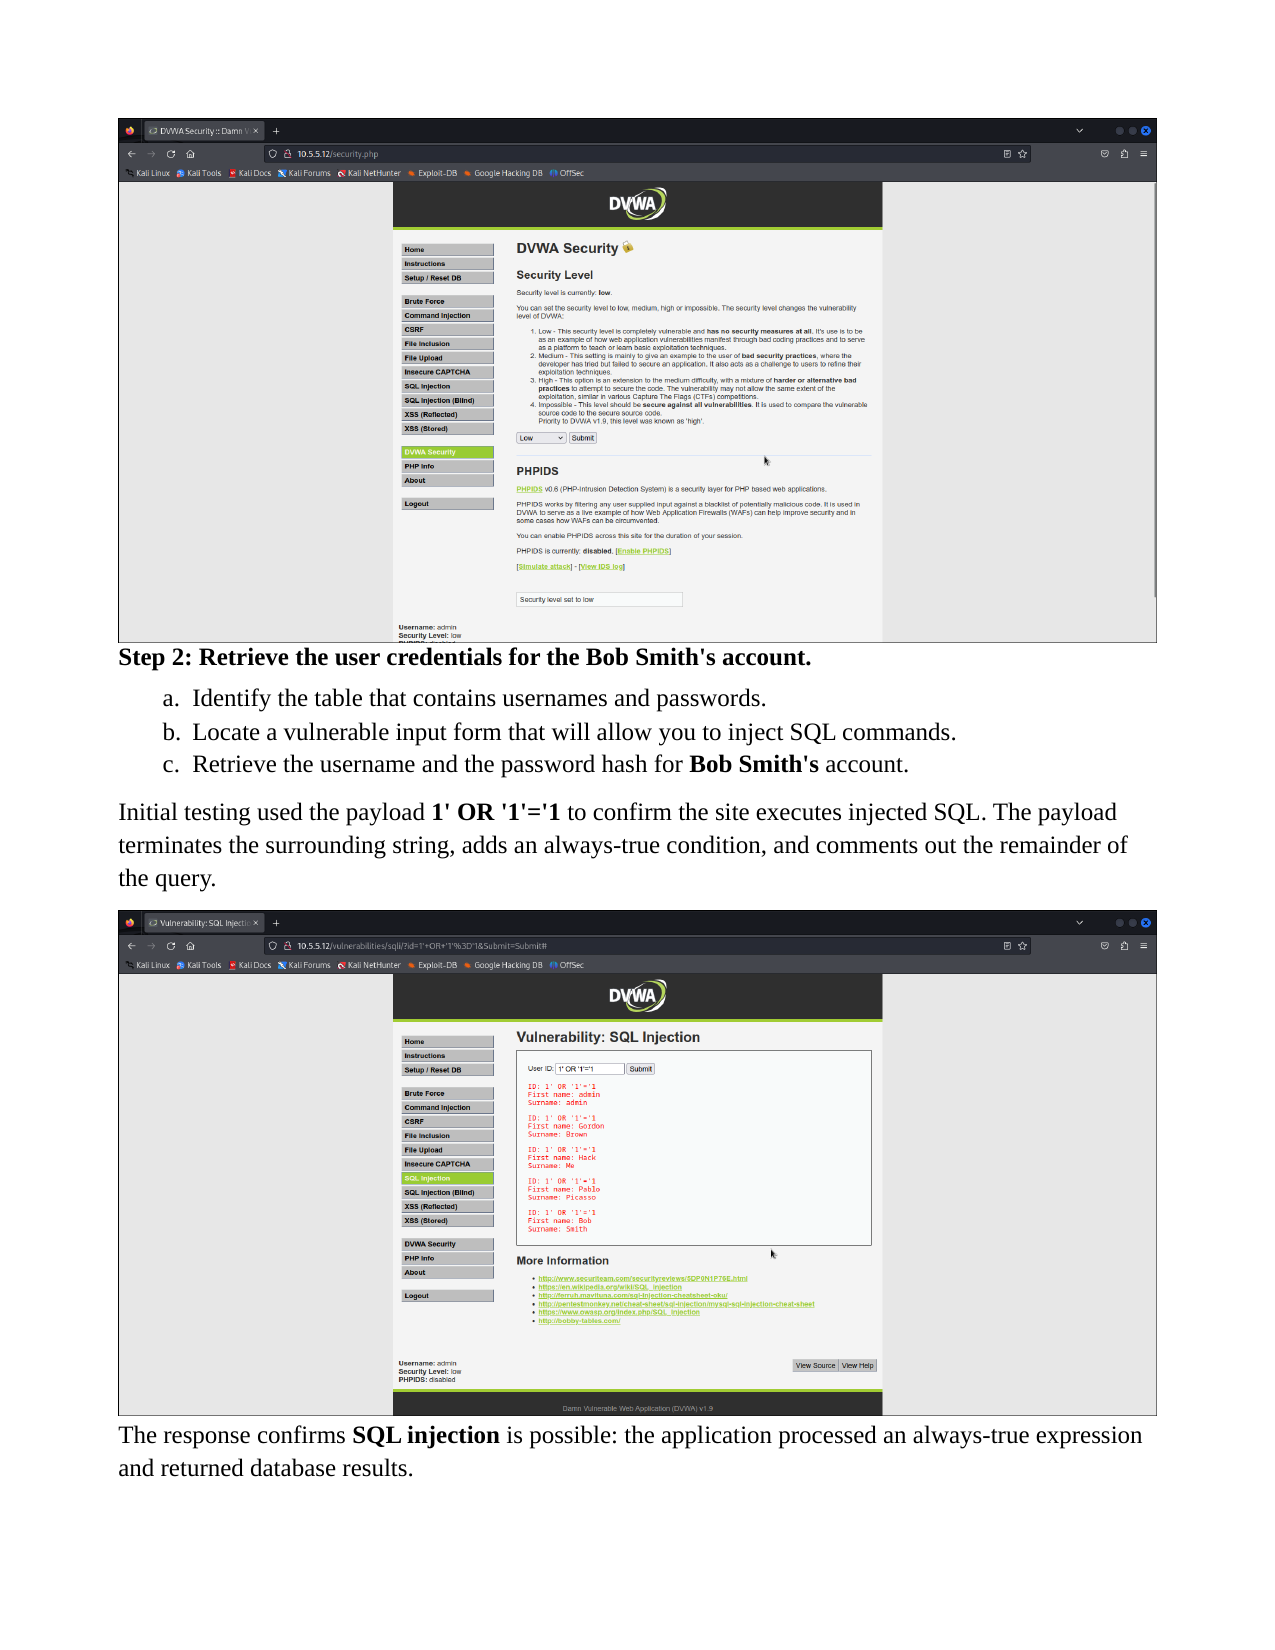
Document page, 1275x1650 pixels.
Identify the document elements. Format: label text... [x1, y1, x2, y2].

picture [118, 910, 1157, 1416]
text Initial testing used the payload 1' OR '1'='1 to confirm the site executes injected SQL. The payload terminates the surrounding string, adds an always-true condition, and comments out the remainder of the query. [118, 797, 1157, 892]
list Retrieve the username and the password hash for Bob Smith's account. [162, 749, 1157, 778]
subtitle Step 2: Retrieve the user credentials for the Bob Smith's account. [118, 643, 1157, 671]
list Locate a vulnerable input form that will allow you to inject SQL commands. [162, 717, 1157, 745]
text The response confirms SQL injection is possible: the application processed an always-true expression and returned database results. [118, 1416, 1157, 1482]
list Identify the table that contains usernames and passwords. [162, 683, 1157, 712]
picture [118, 118, 1157, 643]
